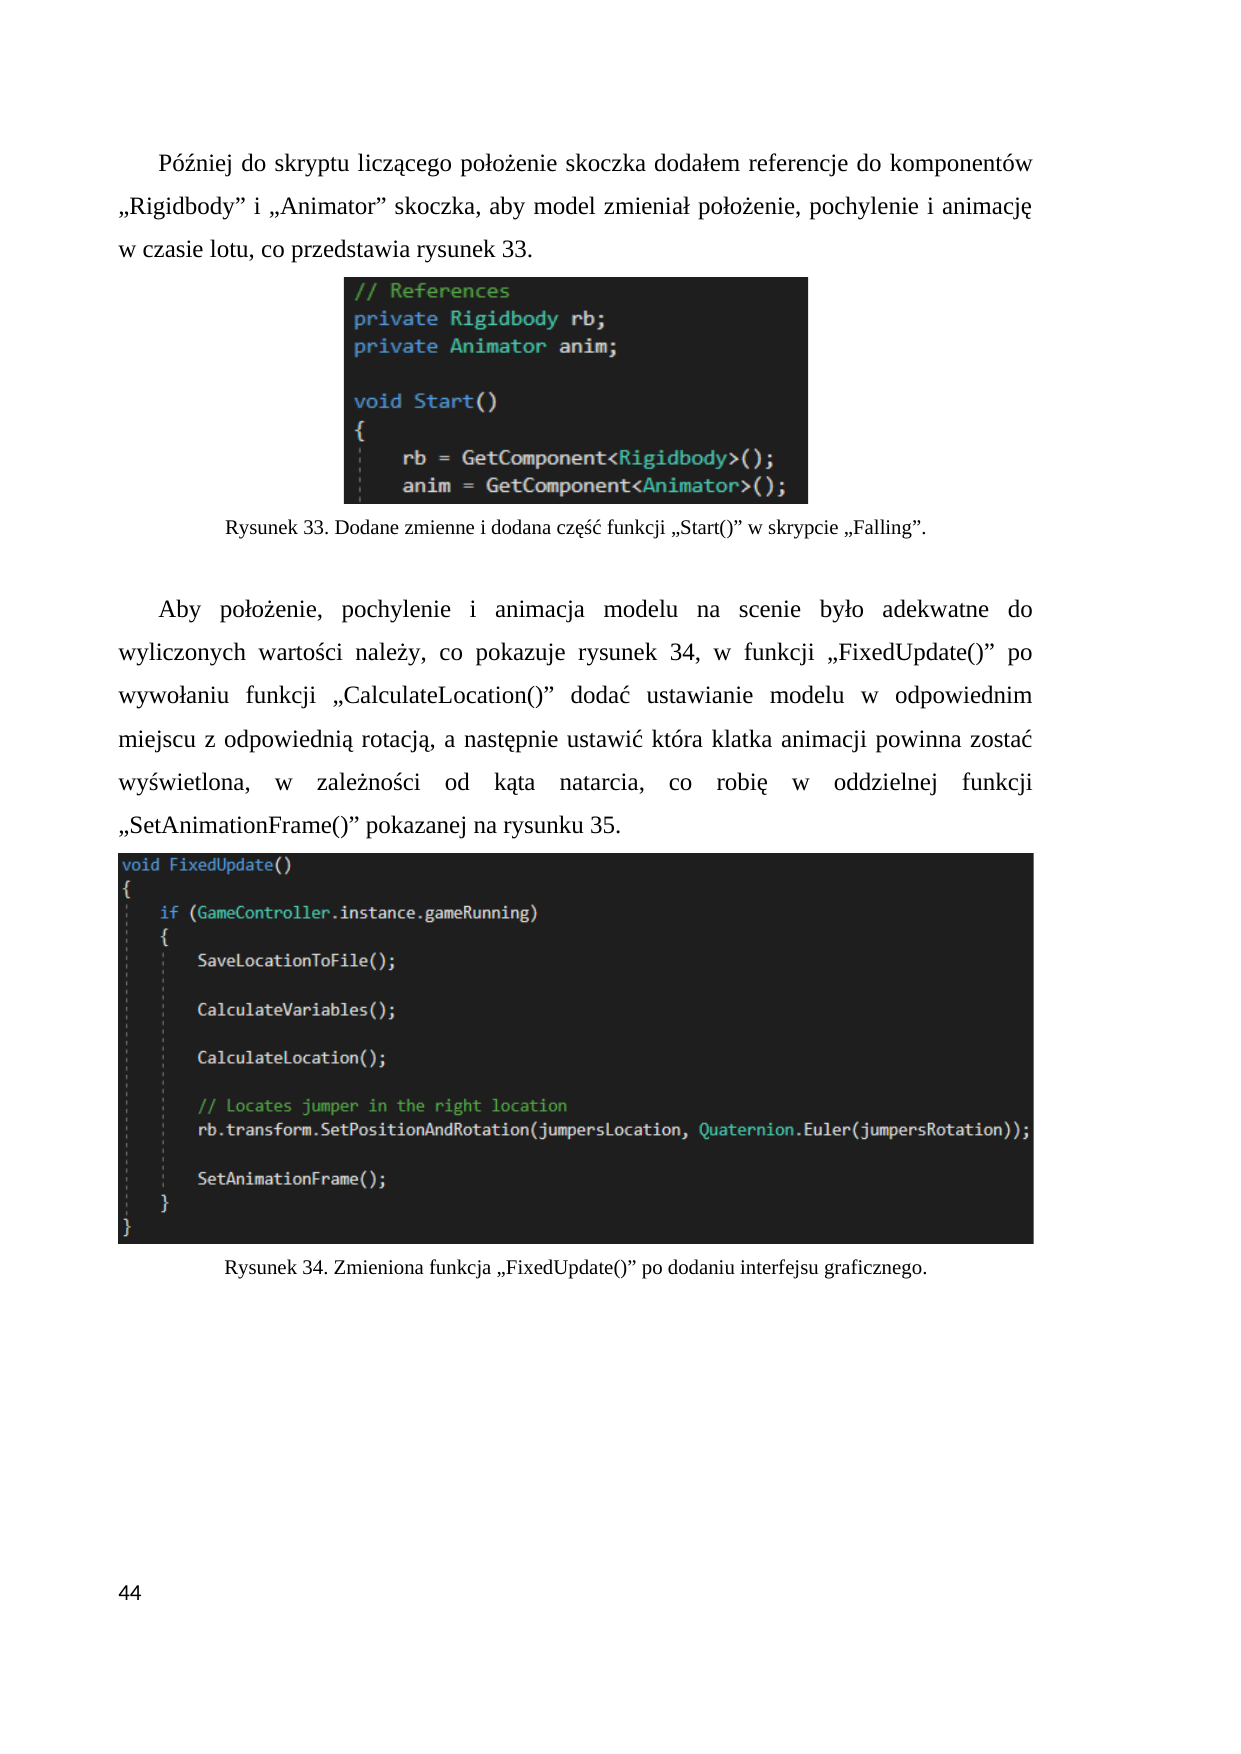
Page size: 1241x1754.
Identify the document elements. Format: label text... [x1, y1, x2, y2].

picture [343, 277, 809, 504]
text Aby położenie, pochylenie i animacja modelu na scenie było adekwatne do wyliczonych wartości należy, co pokazuje rysunek 34, w funkcji „FixedUpdate()” po wywołaniu funkcji „CalculateLocation()” dodać ustawianie modelu w odpowiednim miejscu z odpowiednią rotacją, a następnie ustawić która klatka animacji powinna zostać wyświetlona, w zależności od kąta natarcia, co robię w oddzielnej funkcji „SetAnimationFrame()” pokazanej na rysunku 35. [118, 594, 1033, 839]
text Rysunek 33. Dodane zmienne i dodana część funkcji „Start()” w skrypcie „Falling”. [118, 277, 1033, 539]
picture [118, 853, 1034, 1244]
text Rysunek 34. Zmieniona funkcja „FixedUpdate()” po dodaniu interfejsu graficznego. [118, 1244, 1033, 1279]
text Później do skryptu liczącego położenie skoczka dodałem referencje do komponentów „Rigidbody” i „Animator” skoczka, aby model zmieniał położenie, pochylenie i animację w czasie lotu, co przedstawia rysunek 33. [118, 148, 1033, 263]
